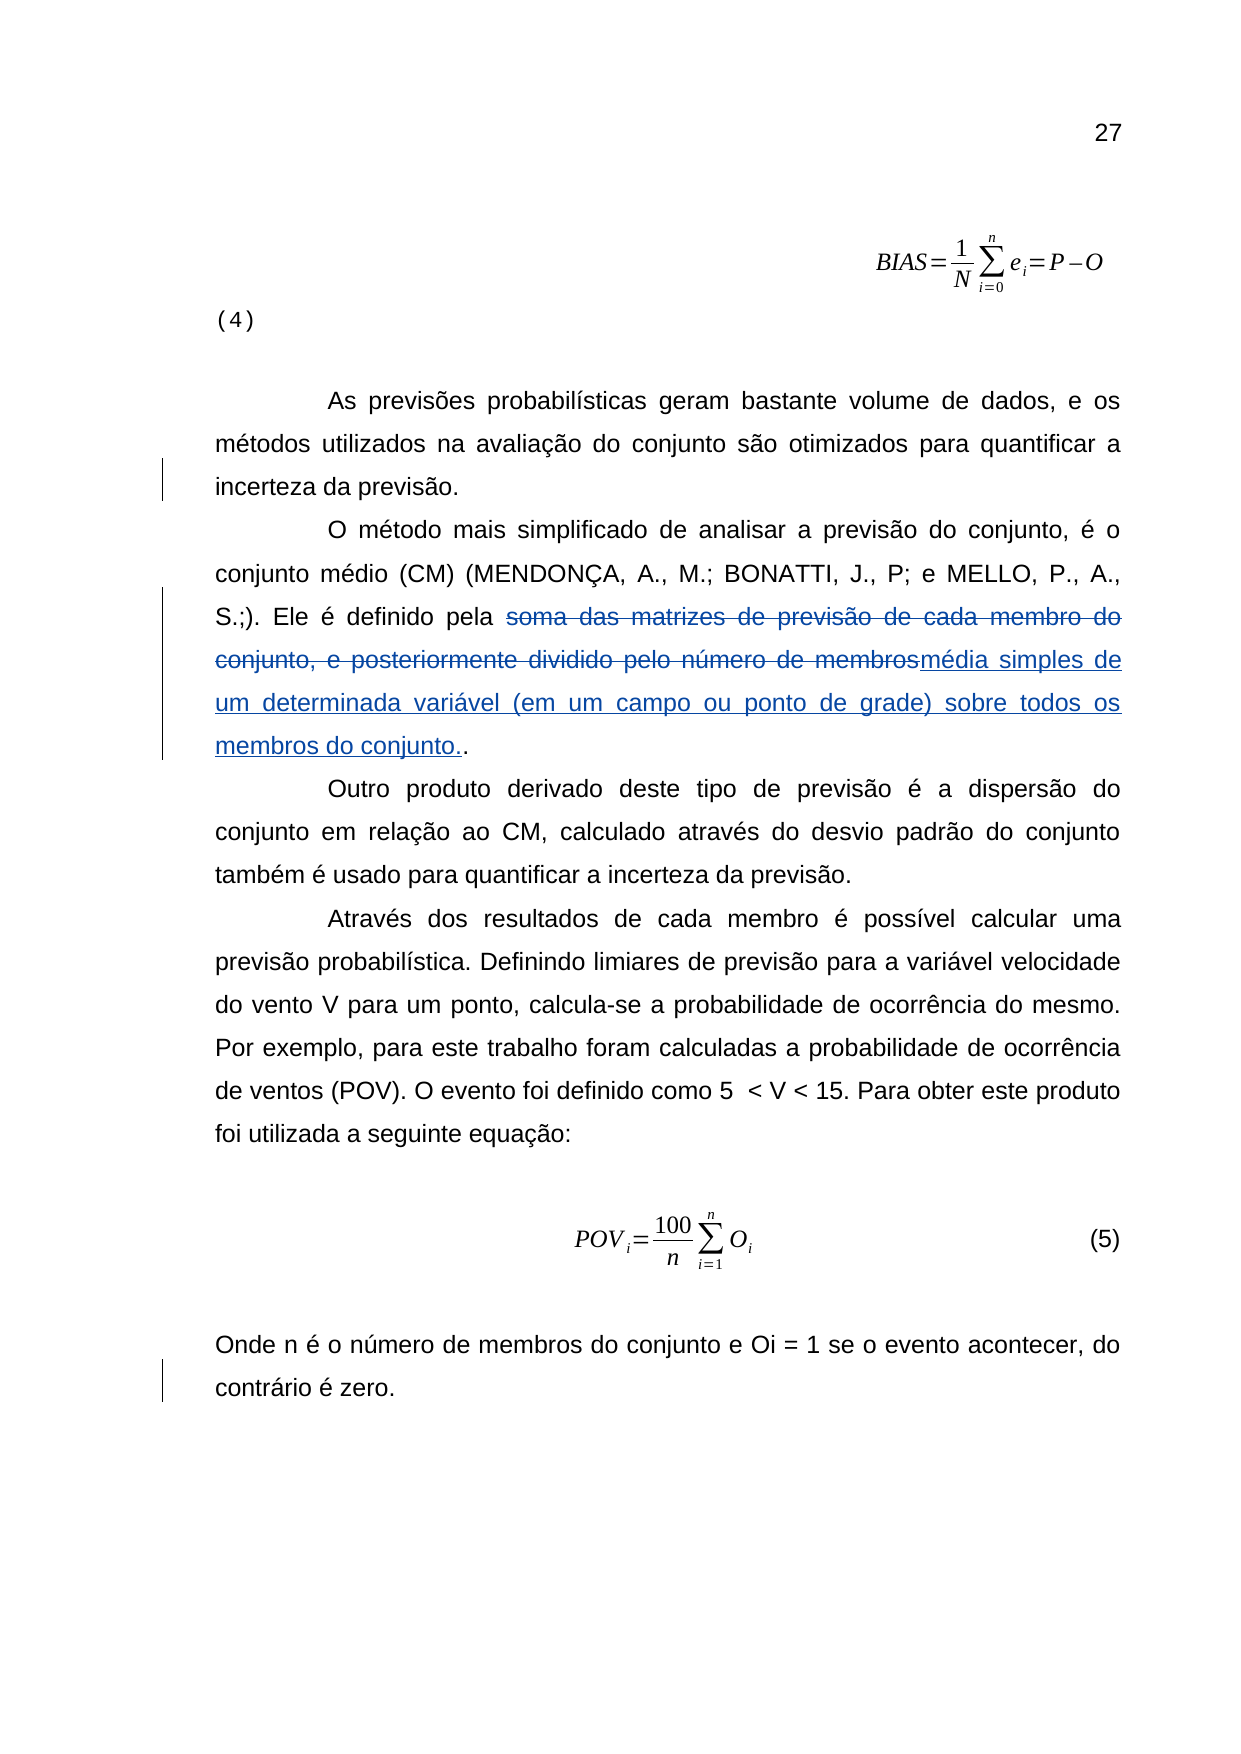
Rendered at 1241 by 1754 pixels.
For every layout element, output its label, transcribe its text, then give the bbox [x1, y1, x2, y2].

text Outro produto derivado deste tipo de previsão é a dispersão do conjunto em relação ao CM, calculado através do desvio padrão do conjunto também é usado para quantificar a incerteza da previsão. [215, 774, 1122, 889]
text (5) [215, 1206, 1122, 1273]
text Através dos resultados de cada membro é possível calcular uma previsão probabilística. Definindo limiares de previsão para a variável velocidade do vento V para um ponto, calcula-se a probabilidade de ocorrência do mesmo. Por exemplo, para este trabalho foram calculadas a probabilidade de ocorrência de ventos (POV). O evento foi definido como 5 < V < 15. Para obter este produto foi utilizada a seguinte equação: [215, 904, 1122, 1148]
text As previsões probabilísticas geram bastante volume de dados, e os métodos utilizados na avaliação do conjunto são otimizados para quantificar a incerteza da previsão. [215, 386, 1122, 501]
text Onde n é o número de membros do conjunto e Oi = 1 se o evento acontecer, do contrário é zero. [215, 1330, 1122, 1402]
text O método mais simplificado de analisar a previsão do conjunto, é o conjunto médio (CM) (MENDONÇA, A., M.; BONATTI, J., P; e MELLO, P., A., S.;). Ele é definido pela média simples de um determinada variável (em um campo ou ponto de grade) sobre todos os membros do conjunto.. [215, 516, 1122, 713]
text O método mais simplificado de analisar a previsão do conjunto, é o conjunto médio (CM) (MENDONÇA, A., M.; BONATTI, J., P; e MELLO, P., A., S.;). Ele é definido pela média simples de um determinada variável (em um campo ou ponto de grade) sobre todos os membros do conjunto.. [215, 714, 1122, 760]
text (4) [215, 228, 1122, 334]
